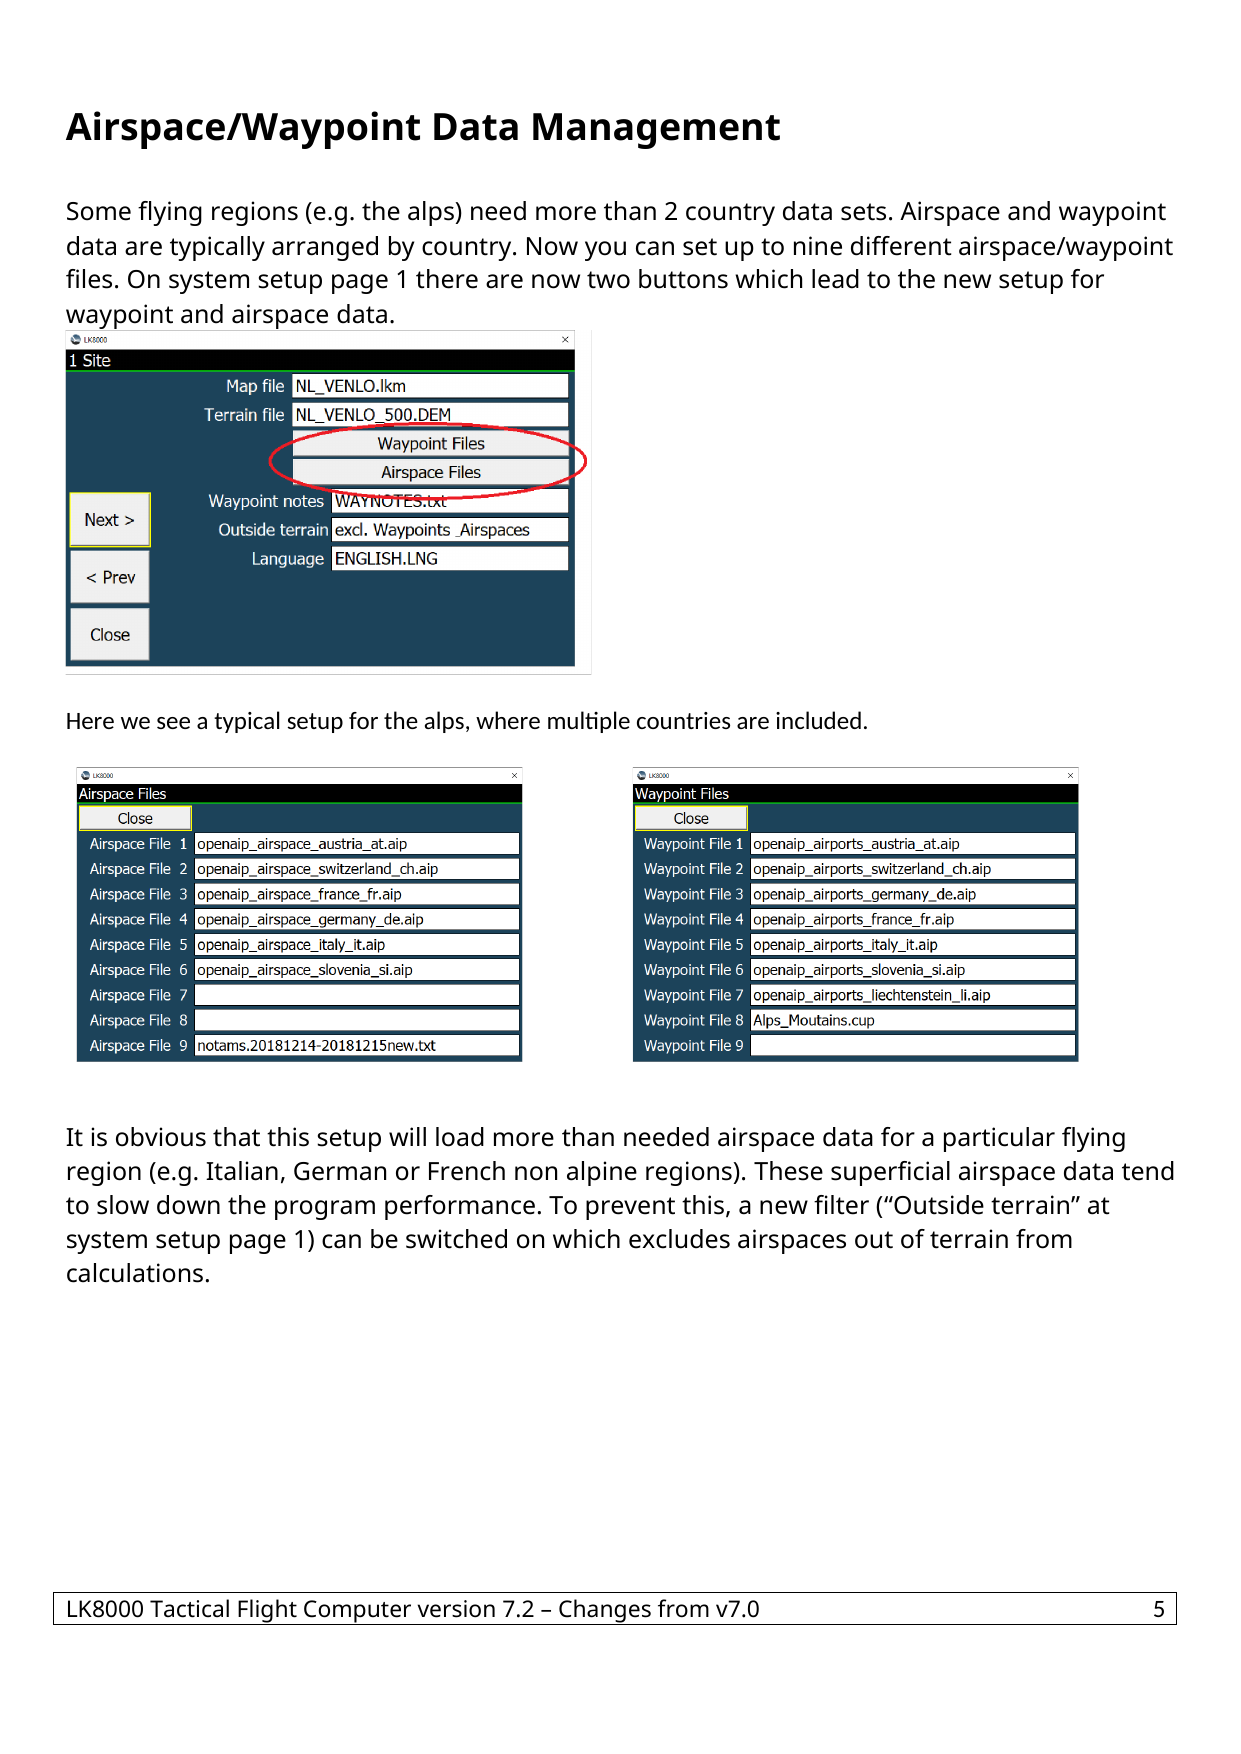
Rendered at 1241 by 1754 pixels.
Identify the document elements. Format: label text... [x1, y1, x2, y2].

subtitle Airspace/Waypoint Data Management [66, 100, 1181, 151]
text It is obvious that this setup will load more than needed airspace data for a particular flying region (e.g. Italian, German or French non alpine regions). These superficial airspace data tend to slow down the program performance. To prevent this, a new filter (“Outside terrain” at system setup page 1) can be switched on which excludes airspaces out of terrain from calculations. [66, 1119, 1181, 1289]
picture [76, 767, 523, 1062]
text Here we see a typical setup for the alps, where multiple countries are included. [66, 705, 1181, 736]
picture [632, 767, 1079, 1062]
text Some flying regions (e.g. the alps) need more than 2 country data sets. Airspace and waypoint data are typically arranged by country. Now you can set up to nine different airspace/waypoint files. On system setup page 1 there are now two buttons which lead to the new setup for waypoint and airspace data. [66, 194, 1181, 330]
picture [65, 330, 592, 675]
